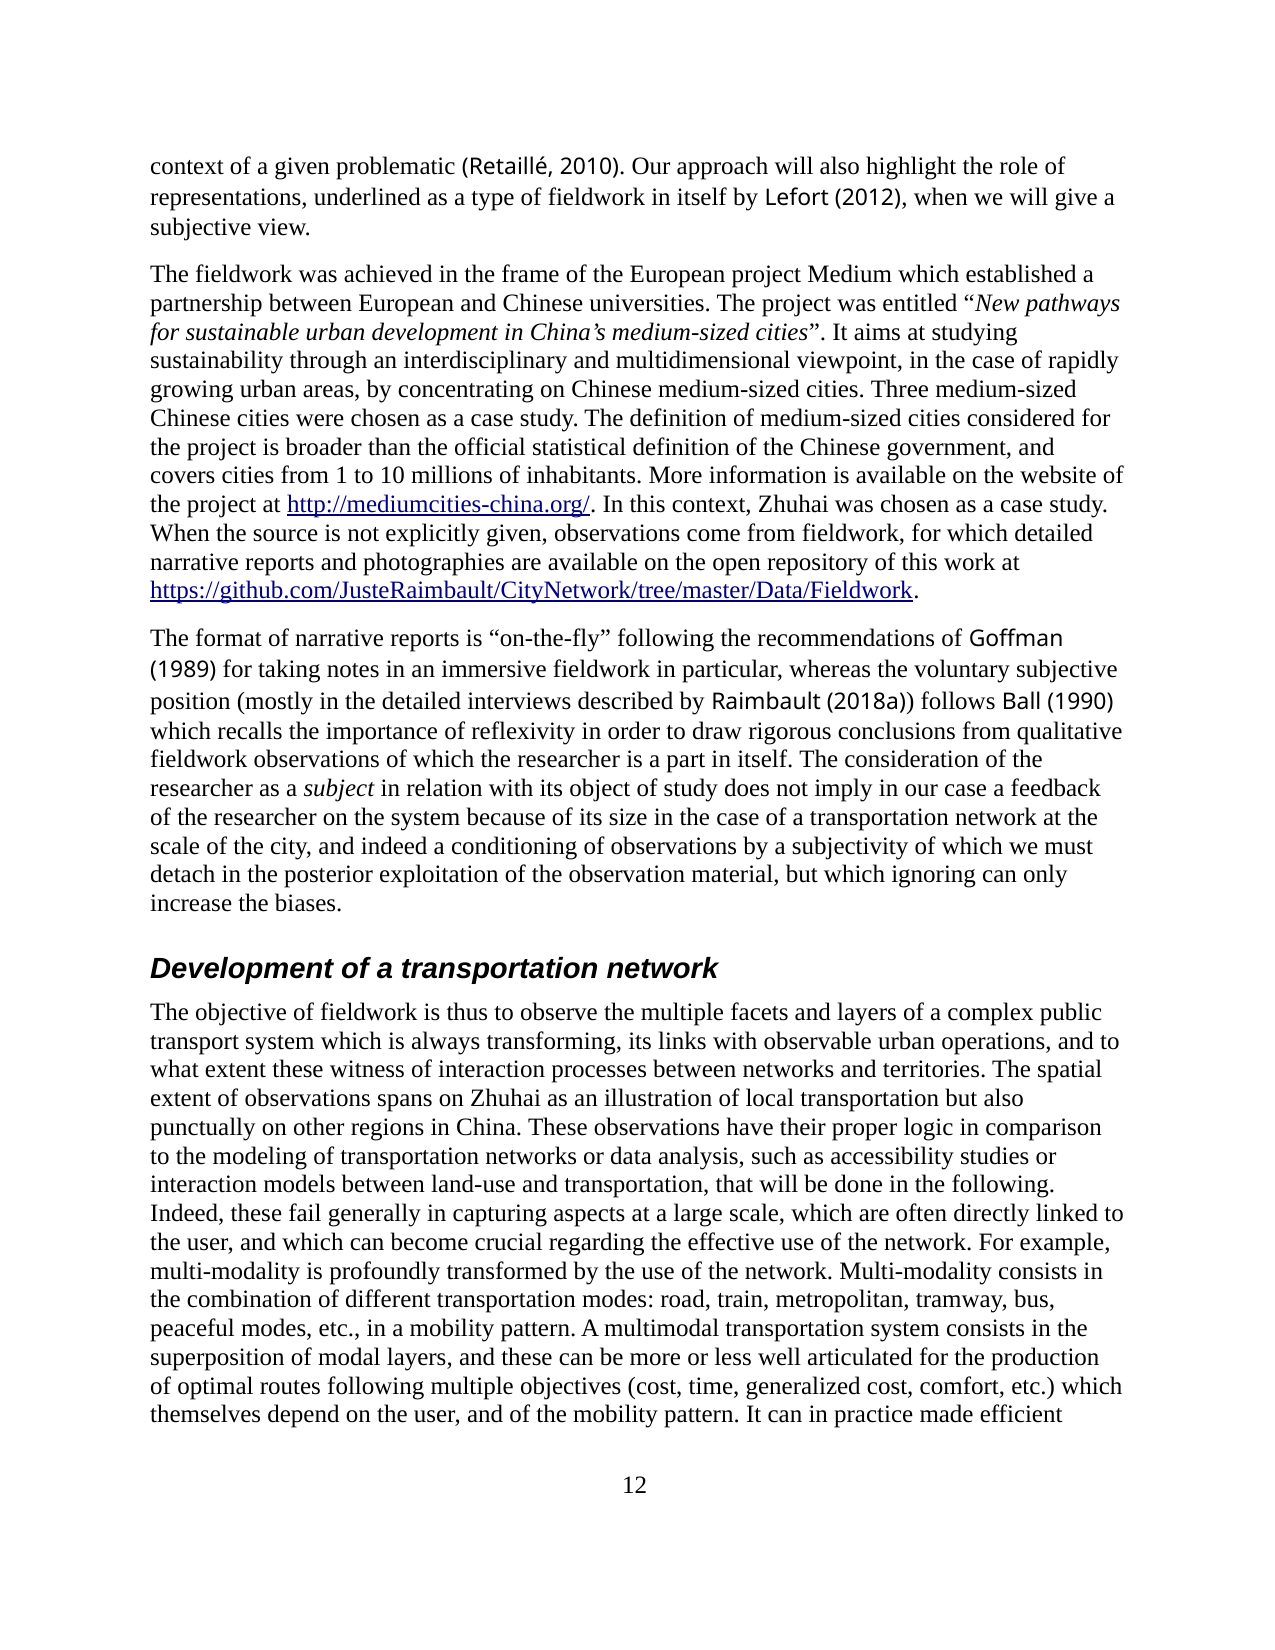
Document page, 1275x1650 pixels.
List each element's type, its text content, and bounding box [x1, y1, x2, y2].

subtitle Development of a transportation network [150, 951, 1125, 984]
text context of a given problematic (Retaillé, 2010). Our approach will also highlight the role of representations, underlined as a type of fieldwork in itself by Lefort (2012), when we will give a subjective view. [150, 150, 1125, 241]
text The objective of fieldwork is thus to observe the multiple facets and layers of a complex public transport system which is always transforming, its links with observable urban operations, and to what extent these witness of interaction processes between networks and territories. The spatial extent of observations spans on Zhuhai as an illustration of local transportation but also punctually on other regions in China. These observations have their proper logic in comparison to the modeling of transportation networks or data analysis, such as accessibility studies or interaction models between land-use and transportation, that will be done in the following. Indeed, these fail generally in capturing aspects at a large scale, which are often directly linked to the user, and which can become crucial regarding the effective use of the network. For example, multi-modality is profoundly transformed by the use of the network. Multi-modality consists in the combination of different transportation modes: road, train, metropolitan, tramway, bus, peaceful modes, etc., in a mobility pattern. A multimodal transportation system consists in the superposition of modal layers, and these can be more or less well articulated for the production of optimal routes following multiple objectives (cost, time, generalized cost, comfort, etc.) which themselves depend on the user, and of the mobility pattern. It can in practice made efficient [150, 997, 1125, 1428]
text The fieldwork was achieved in the frame of the European project Medium which established a partnership between European and Chinese universities. The project was entitled “New pathways for sustainable urban development in China’s medium-sized cities”. It aims at studying sustainability through an interdisciplinary and multidimensional viewpoint, in the case of rapidly growing urban areas, by concentrating on Chinese medium-sized cities. Three medium-sized Chinese cities were chosen as a case study. The definition of medium-sized cities considered for the project is broader than the official statistical definition of the Chinese government, and covers cities from 1 to 10 millions of inhabitants. More information is available on the website of the project at http://mediumcities-china.org/. In this context, Zhuhai was chosen as a case study. When the source is not explicitly given, observations come from fieldwork, for which detailed narrative reports and photographies are available on the open repository of this work at https://github.com/JusteRaimbault/CityNetwork/tree/master/Data/Fieldwork. [150, 259, 1125, 604]
text The format of narrative reports is “on-the-fly” following the recommendations of Goffman (1989) for taking notes in an immersive fieldwork in particular, whereas the voluntary subjective position (mostly in the detailed interviews described by Raimbault (2018a)) follows Ball (1990) which recalls the importance of reflexivity in order to draw rigorous conclusions from qualitative fieldwork observations of which the researcher is a part in itself. The consideration of the researcher as a subject in relation with its object of study does not imply in our case a feedback of the researcher on the system because of its size in the case of a transportation network at the scale of the city, and indeed a conditioning of observations by a subjectivity of which we must detach in the posterior exploitation of the observation material, but which ignoring can only increase the biases. [150, 622, 1125, 917]
